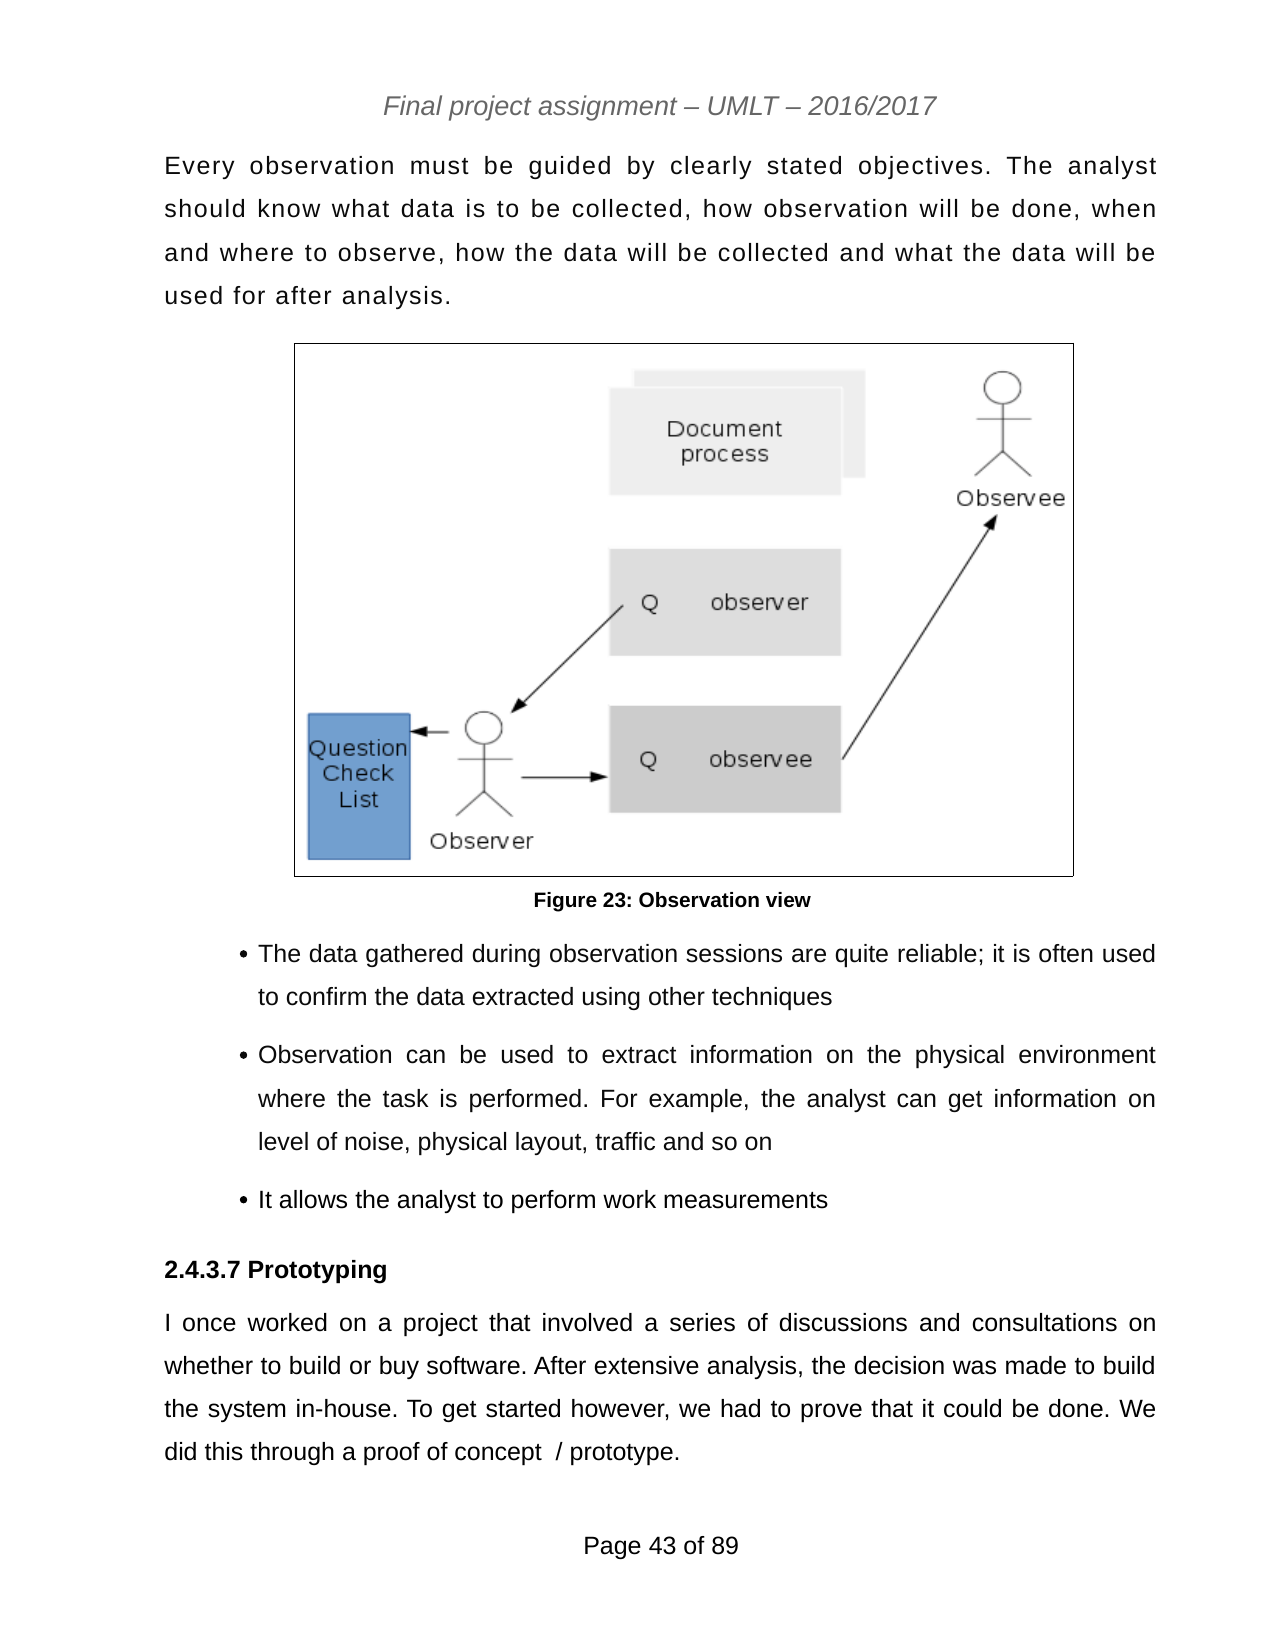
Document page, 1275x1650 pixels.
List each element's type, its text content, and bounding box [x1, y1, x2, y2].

text I once worked on a project that involved a series of discussions and consultations on whether to build or buy software. After extensive analysis, the decision was made to build the system in-house. To get started however, we had to prove that it could be done. We did this through a proof of concept / prototype. [164, 1308, 1158, 1466]
list The data gathered during observation sessions are quite reliable; it is often used to confirm the data extracted using other techniques [239, 939, 1158, 1011]
text Figure 23: Observation view [164, 324, 1158, 912]
list It allows the analyst to perform work measurements [239, 1185, 1158, 1214]
subtitle 2.4.3.7 Prototyping [164, 1255, 1158, 1284]
list Observation can be used to extract information on the physical environment where the task is performed. For example, the analyst can get information on level of noise, physical layout, traffic and so on [239, 1041, 1158, 1156]
picture [296, 345, 1071, 874]
text Every observation must be guided by clearly stated objectives. The analyst should know what data is to be collected, how observation will be done, when and where to observe, how the data will be collected and what the data will be used for after analysis. [164, 151, 1158, 309]
